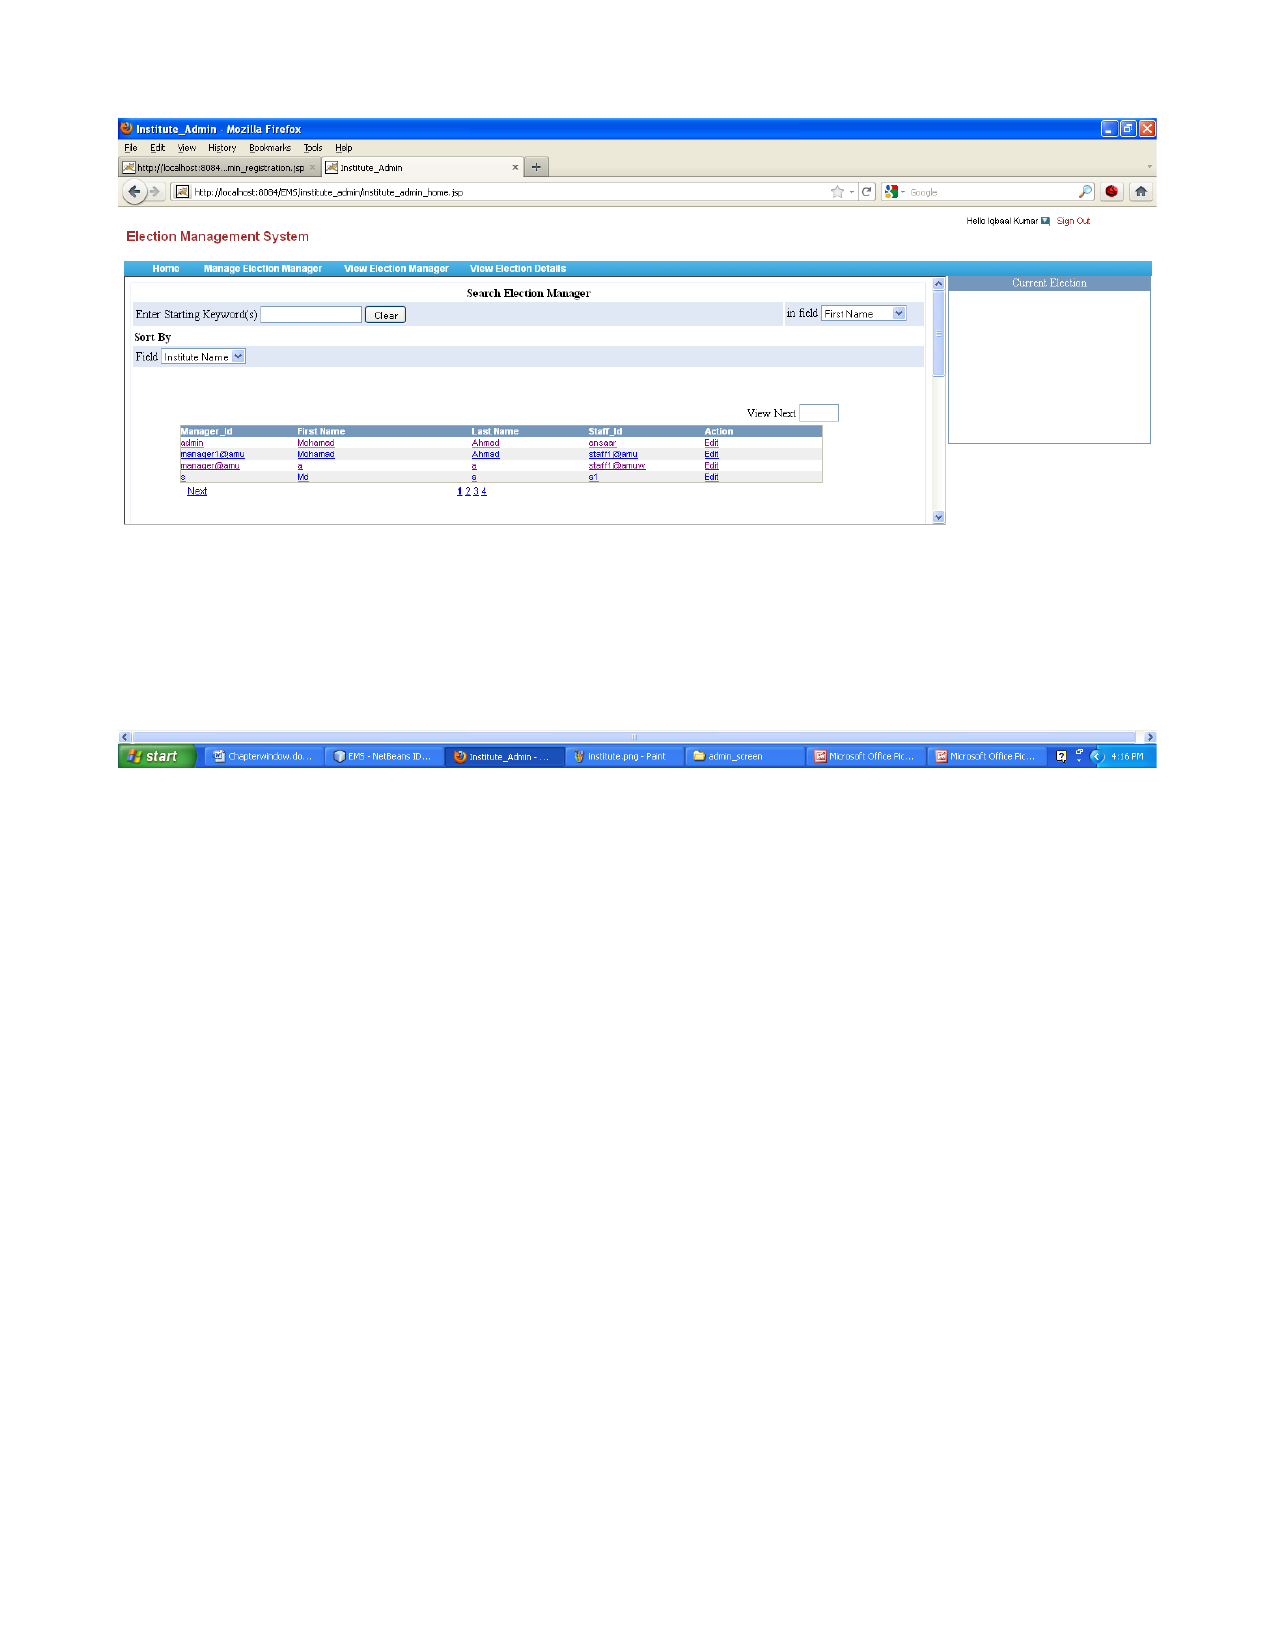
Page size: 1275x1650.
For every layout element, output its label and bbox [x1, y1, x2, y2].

picture [118, 118, 1157, 768]
